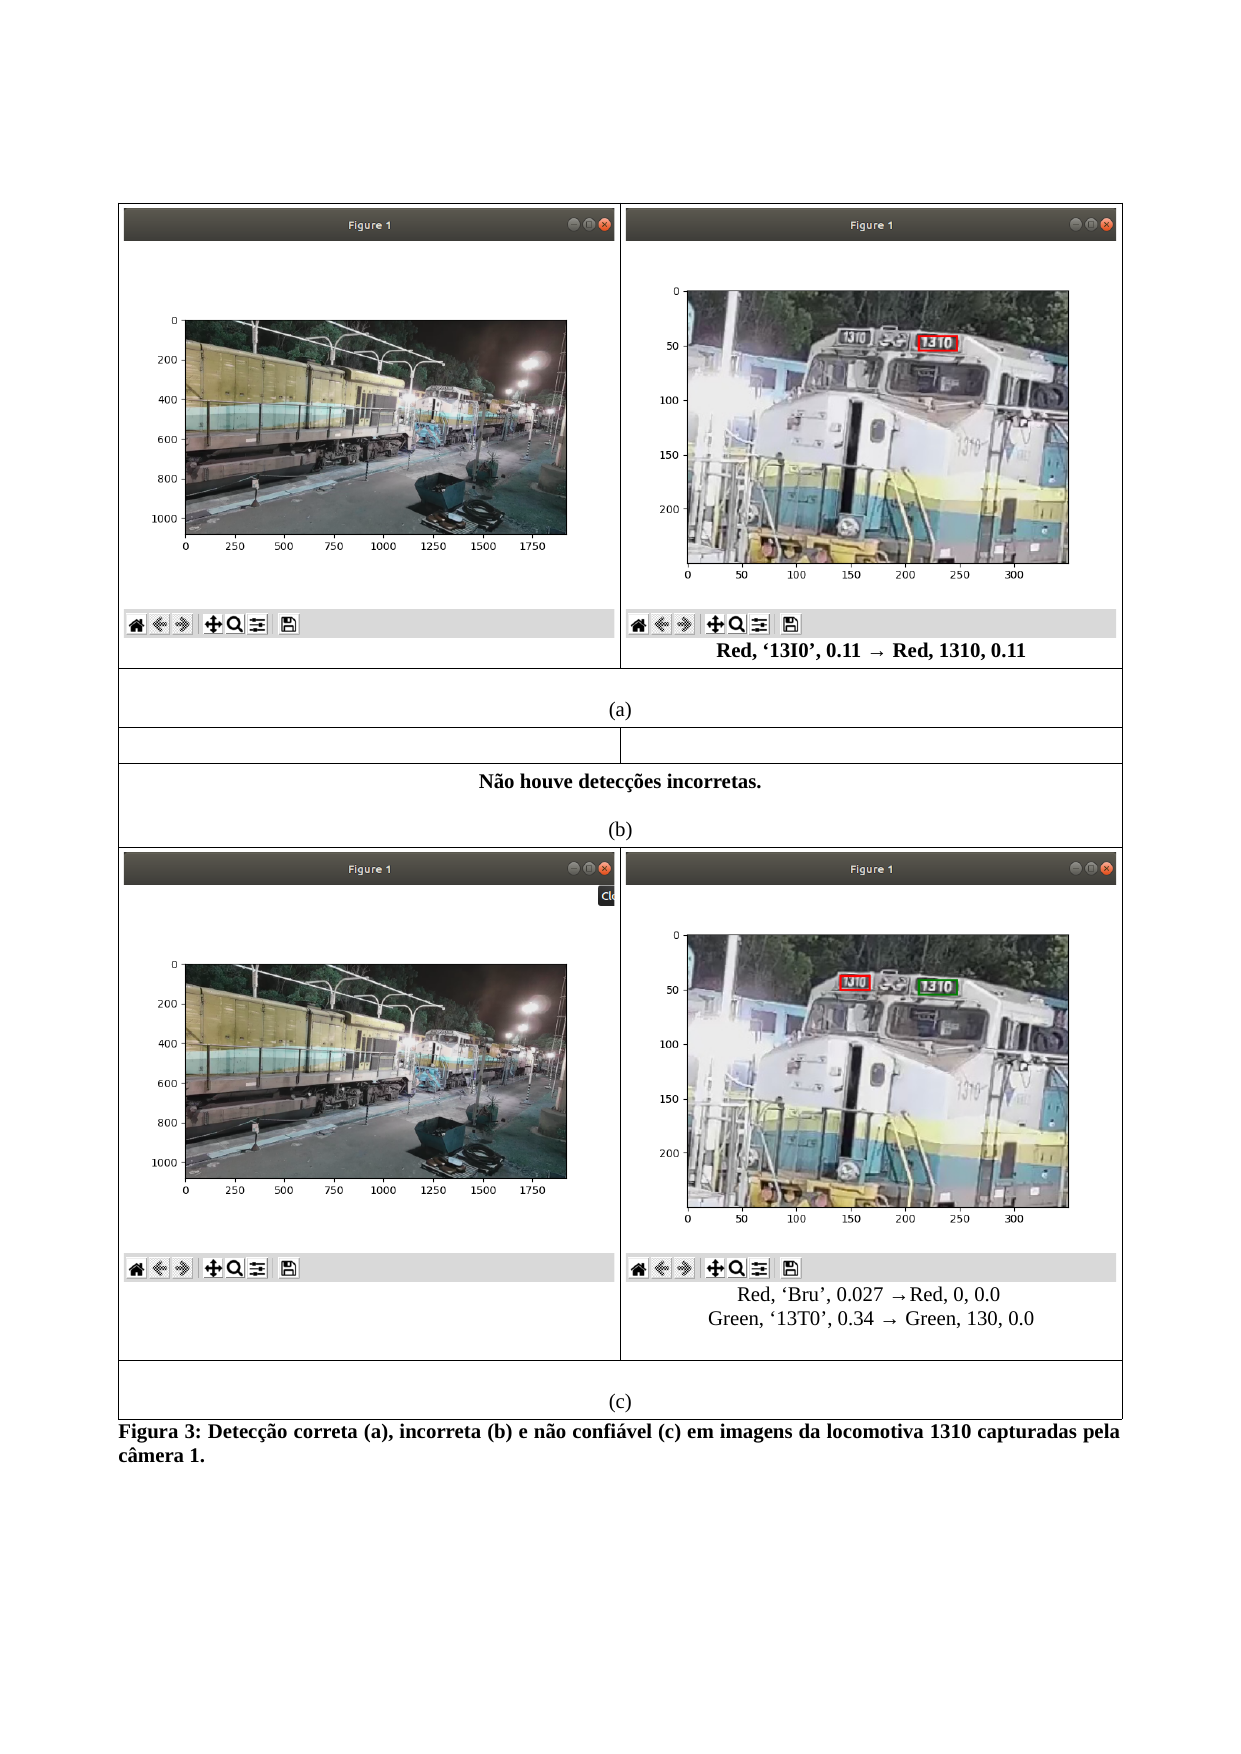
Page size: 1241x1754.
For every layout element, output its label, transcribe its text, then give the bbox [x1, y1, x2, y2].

table_cell (a) [119, 669, 1122, 727]
table_cell [119, 728, 620, 763]
table_cell (c) [119, 1361, 1122, 1419]
table_cell Red, ‘Bru’, 0.027 →Red, 0, 0.0 Green, ‘13T0’, 0.34 → Green, 130, 0.0 [621, 848, 1122, 1359]
text Figura 3: Detecção correta (a), incorreta (b) e não confiável (c) em imagens da locomotiva 1310 capturadas pela câmera 1. [118, 1420, 1122, 1467]
picture [625, 208, 1117, 638]
picture [123, 208, 615, 638]
table_header Red, ‘13I0’, 0.11 → Red, 1310, 0.11 [621, 204, 1122, 667]
table_cell [119, 848, 620, 1359]
picture [123, 852, 615, 1282]
picture [625, 852, 1117, 1282]
table_cell [621, 728, 1122, 763]
table_cell Não houve detecções incorretas. (b) [119, 764, 1122, 847]
table_header [119, 204, 620, 667]
